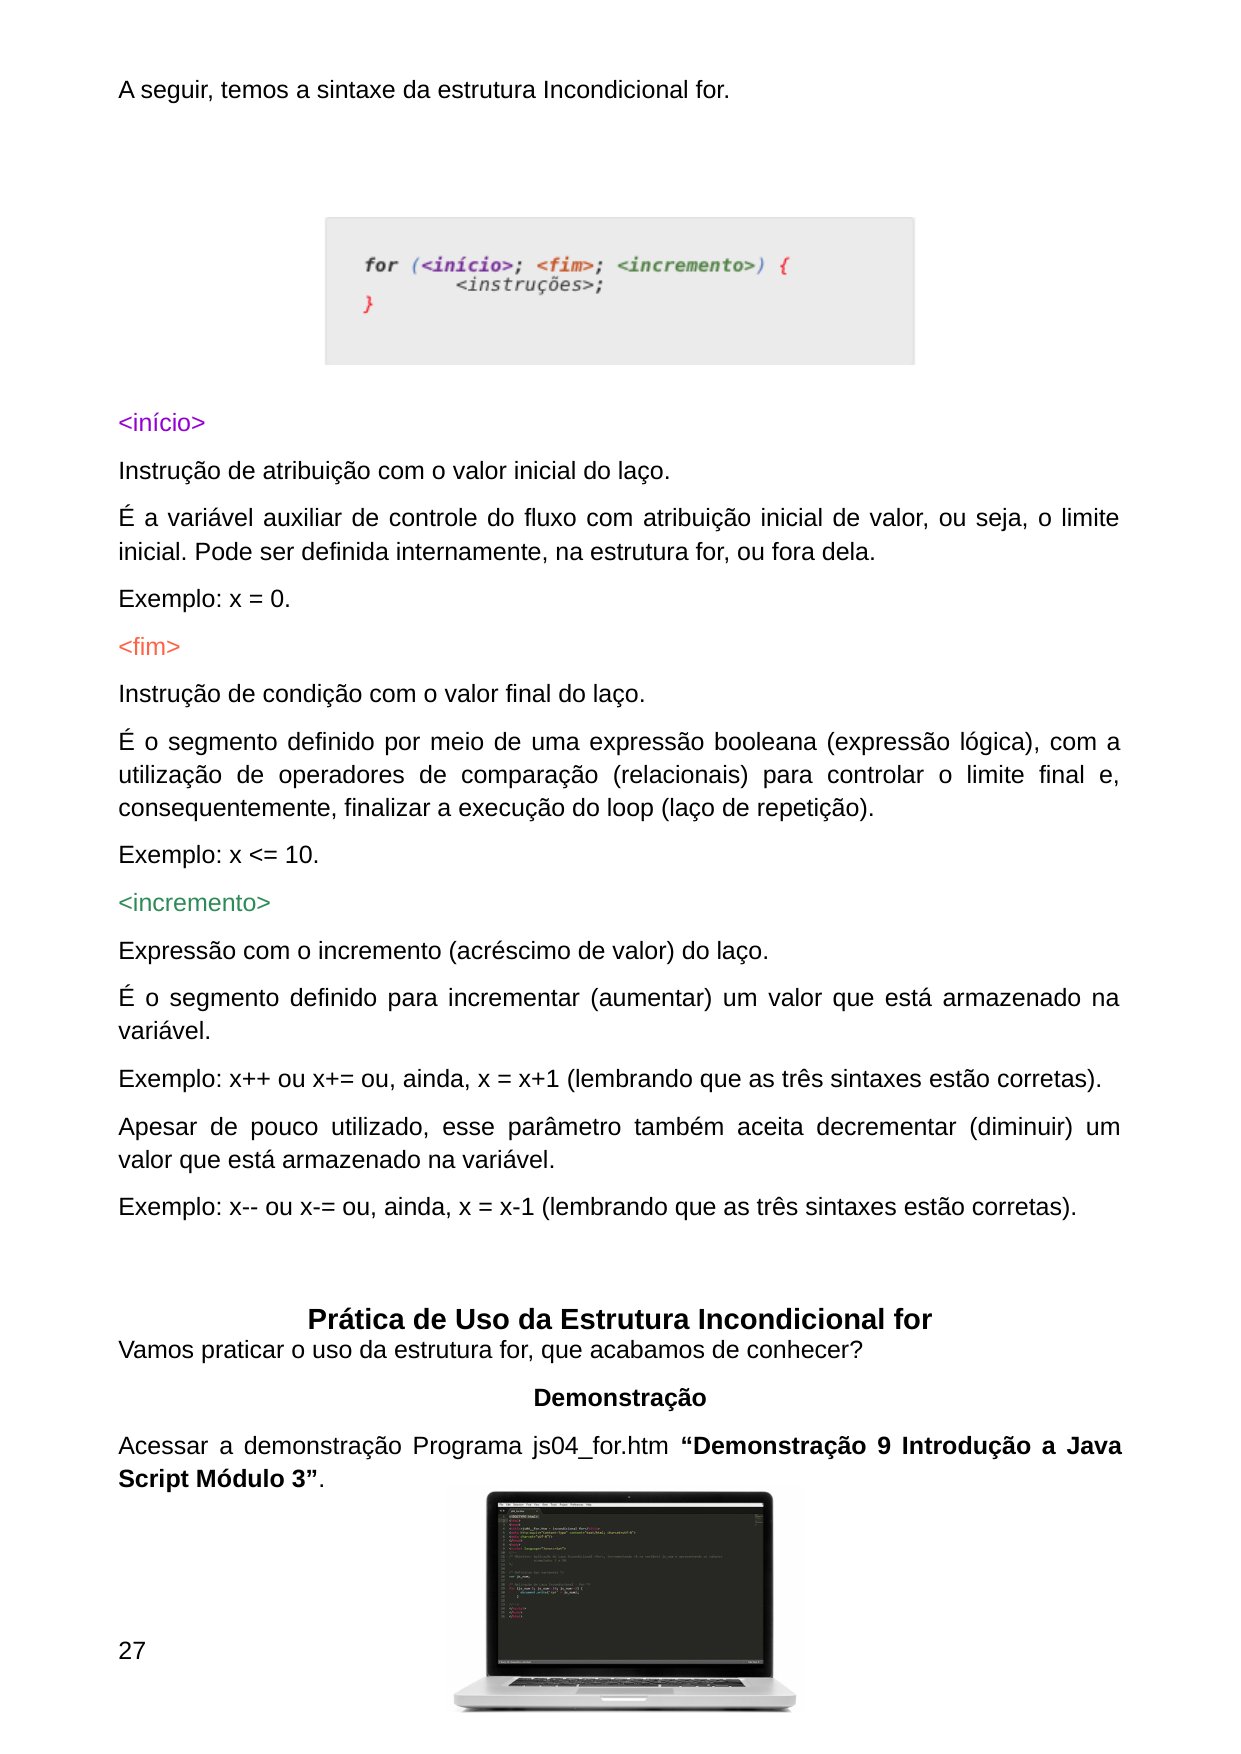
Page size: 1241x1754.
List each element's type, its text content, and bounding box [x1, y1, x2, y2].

text Expressão com o incremento (acréscimo de valor) do laço. [118, 936, 1122, 964]
text É o segmento definido por meio de uma expressão booleana (expressão lógica), com a utilização de operadores de comparação (relacionais) para controlar o limite final e, consequentemente, finalizar a execução do loop (laço de repetição). [118, 727, 1122, 822]
text É a variável auxiliar de controle do fluxo com atribuição inicial de valor, ou seja, o limite inicial. Pode ser definida internamente, na estrutura for, ou fora dela. [118, 503, 1122, 565]
text Exemplo: x++ ou x+= ou, ainda, x = x+1 (lembrando que as três sintaxes estão corretas). [118, 1064, 1122, 1093]
text Instrução de condição com o valor final do laço. [118, 679, 1122, 708]
text <início> [118, 408, 1122, 437]
text <incremento> [118, 888, 1122, 917]
text Exemplo: x-- ou x-= ou, ainda, x = x-1 (lembrando que as três sintaxes estão corretas). [118, 1192, 1122, 1221]
text Instrução de atribuição com o valor inicial do laço. [118, 456, 1122, 484]
text Apesar de pouco utilizado, esse parâmetro também aceita decrementar (diminuir) um valor que está armazenado na variável. [118, 1112, 1122, 1173]
text É o segmento definido para incrementar (aumentar) um valor que está armazenado na variável. [118, 983, 1122, 1045]
subtitle Prática de Uso da Estrutura Incondicional for [118, 1302, 1122, 1336]
text Exemplo: x = 0. [118, 584, 1122, 613]
text <fim> [118, 632, 1122, 660]
text Vamos praticar o uso da estrutura for, que acabamos de conhecer? [118, 1336, 1122, 1364]
text Exemplo: x <= 10. [118, 841, 1122, 869]
text Demonstração [118, 1383, 1122, 1412]
text Acessar a demonstração Programa js04_for.htm “Demonstração 9 Introdução a Java Script Módulo 3”. [118, 1431, 1122, 1492]
text A seguir, temos a sintaxe da estrutura Incondicional for. [118, 75, 1122, 104]
